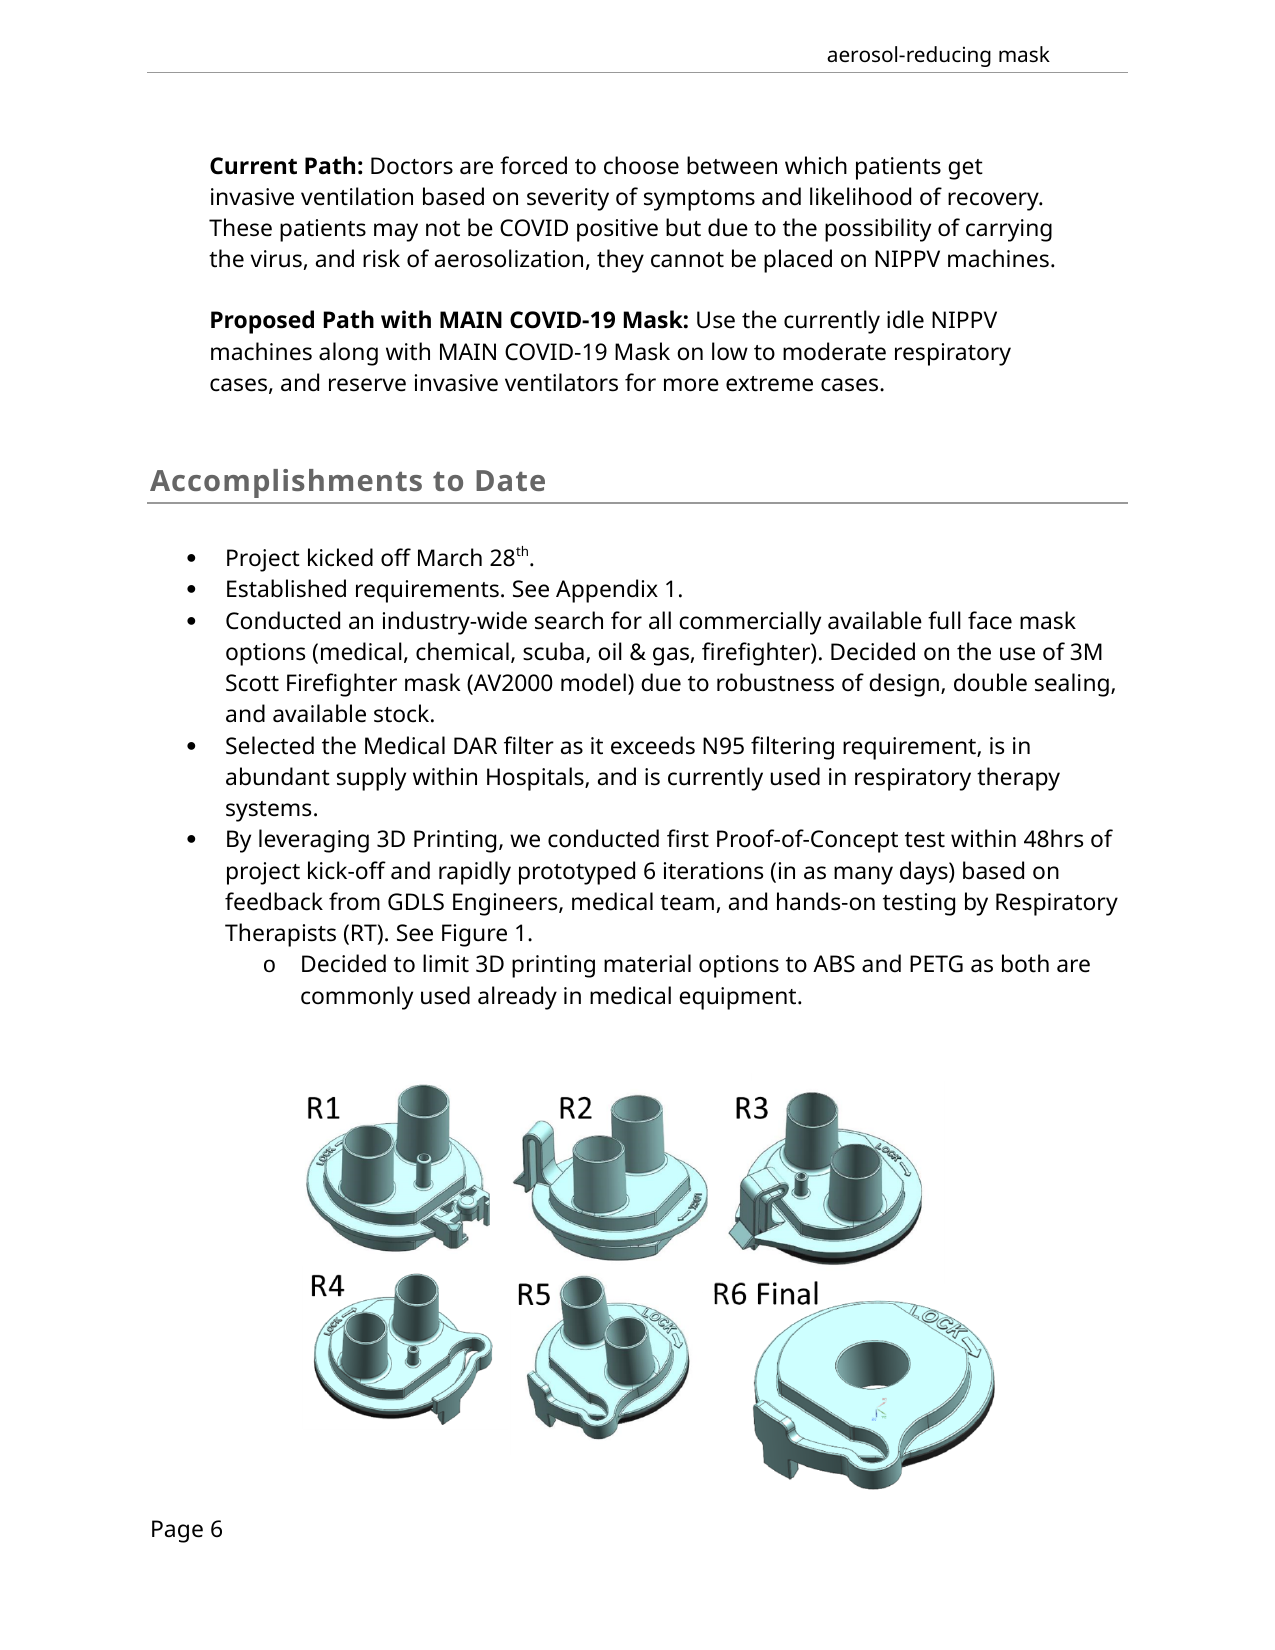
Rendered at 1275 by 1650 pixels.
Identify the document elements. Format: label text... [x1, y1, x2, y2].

list Conducted an industry-wide search for all commercially available full face mask options (medical, chemical, scuba, oil & gas, firefighter). Decided on the use of 3M Scott Firefighter mask (AV2000 model) due to robustness of design, double sealing, and available stock. [187, 604, 1125, 729]
list Established requirements. See Appendix 1. [187, 573, 1125, 604]
text Current Path: Doctors are forced to choose between which patients get invasive ventilation based on severity of symptoms and likelihood of recovery. These patients may not be COVID positive but due to the possibility of carrying the virus, and risk of aerosolization, they cannot be placed on NIPPV machines. [209, 150, 1066, 275]
list Project kicked off March 28th. [187, 542, 1125, 573]
list By leveraging 3D Printing, we conducted first Proof-of-Concept test within 48hrs of project kick-off and rapidly prototyped 6 iterations (in as many days) based on feedback from GDLS Engineers, medical team, and hands-on testing by Respiratory Therapists (RT). See Figure 1. [187, 823, 1125, 948]
picture [285, 1073, 1020, 1493]
subtitle Accomplishments to Date [147, 457, 1128, 502]
list Decided to limit 3D printing material options to ABS and PETG as both are commonly used already in medical equipment. [262, 948, 1125, 1011]
list Selected the Medical DAR filter as it exceeds N95 filtering requirement, is in abundant supply within Hospitals, and is currently used in respiratory therapy systems. [187, 729, 1125, 823]
text Proposed Path with MAIN COVID-19 Mask: Use the currently idle NIPPV machines along with MAIN COVID-19 Mask on low to moderate respiratory cases, and reserve invasive ventilators for more extreme cases. [209, 304, 1066, 398]
